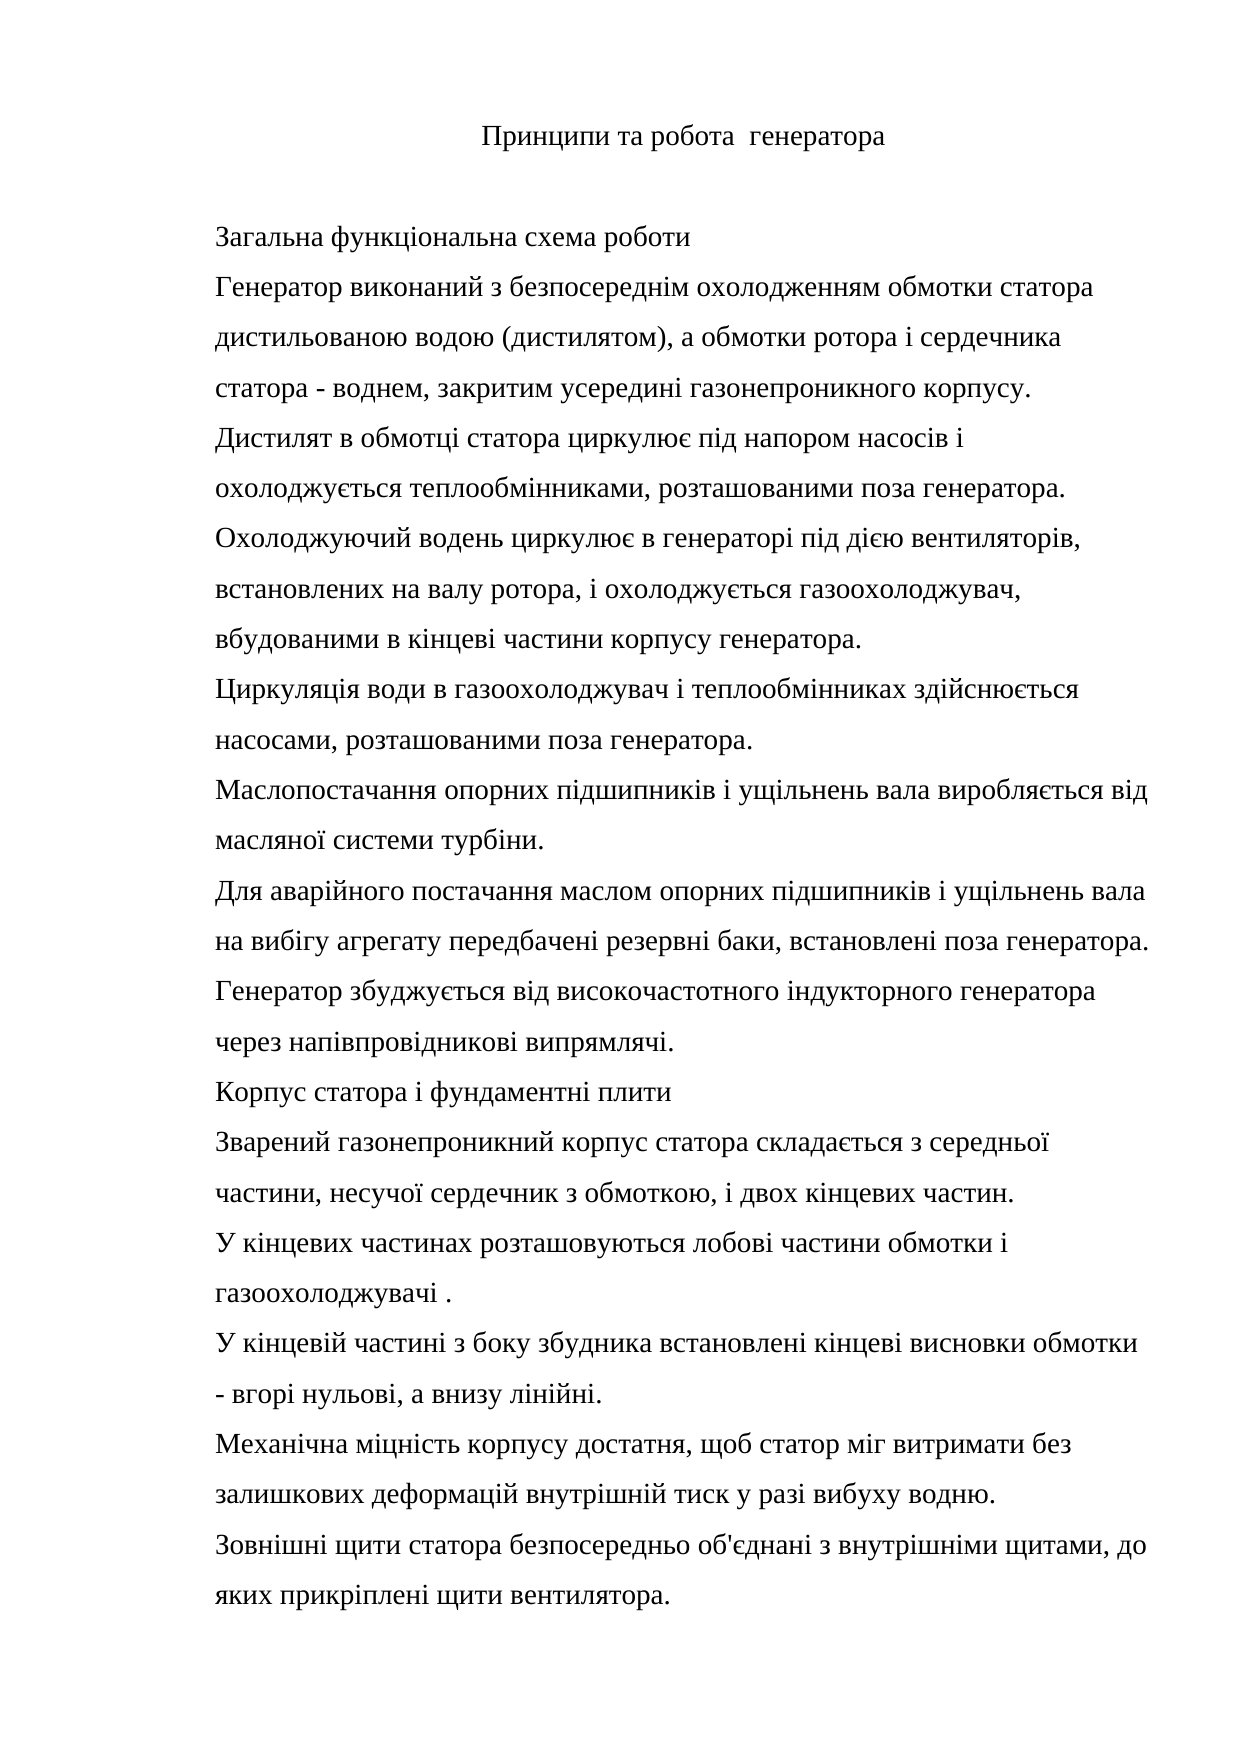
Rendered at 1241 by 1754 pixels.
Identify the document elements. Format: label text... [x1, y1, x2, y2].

text У кінцевій частині з боку збудника встановлені кінцеві висновки обмотки - вгорі нульові, а внизу лінійні. [215, 1326, 1152, 1409]
text Корпус статора і фундаментні плити [215, 1074, 1152, 1108]
text Маслопостачання опорних підшипників і ущільнень вала виробляється від масляної системи турбіни. [215, 772, 1152, 856]
text Охолоджуючий водень циркулює в генераторі під дією вентиляторів, встановлених на валу ротора, і охолоджується газоохолоджувач, вбудованими в кінцеві частини корпусу генератора. [215, 521, 1152, 655]
text Принципи та робота генератора [215, 118, 1152, 152]
text Зовнішні щити статора безпосередньо об'єднані з внутрішніми щитами, до яких прикріплені щити вентилятора. [215, 1527, 1152, 1611]
text Для аварійного постачання маслом опорних підшипників і ущільнень вала на вибігу агрегату передбачені резервні баки, встановлені поза генератора. [215, 873, 1152, 957]
text Циркуляція води в газоохолоджувач і теплообмінниках здійснюється насосами, розташованими поза генератора. [215, 672, 1152, 755]
text Дистилят в обмотці статора циркулює під напором насосів і охолоджується теплообмінниками, розташованими поза генератора. [215, 420, 1152, 504]
text Механічна міцність корпусу достатня, щоб статор міг витримати без залишкових деформацій внутрішній тиск у разі вибуху водню. [215, 1426, 1152, 1510]
text Загальна функціональна схема роботи [215, 219, 1152, 252]
text У кінцевих частинах розташовуються лобові частини обмотки і газоохолоджувачі . [215, 1225, 1152, 1309]
text Генератор збуджується від високочастотного індукторного генератора через напівпровідникові випрямлячі. [215, 973, 1152, 1057]
text Зварений газонепроникний корпус статора складається з середньої частини, несучої сердечник з обмоткою, і двох кінцевих частин. [215, 1124, 1152, 1208]
text Генератор виконаний з безпосереднім охолодженням обмотки статора дистильованою водою (дистилятом), а обмотки ротора і сердечника статора - воднем, закритим усередині газонепроникного корпусу. [215, 269, 1152, 403]
